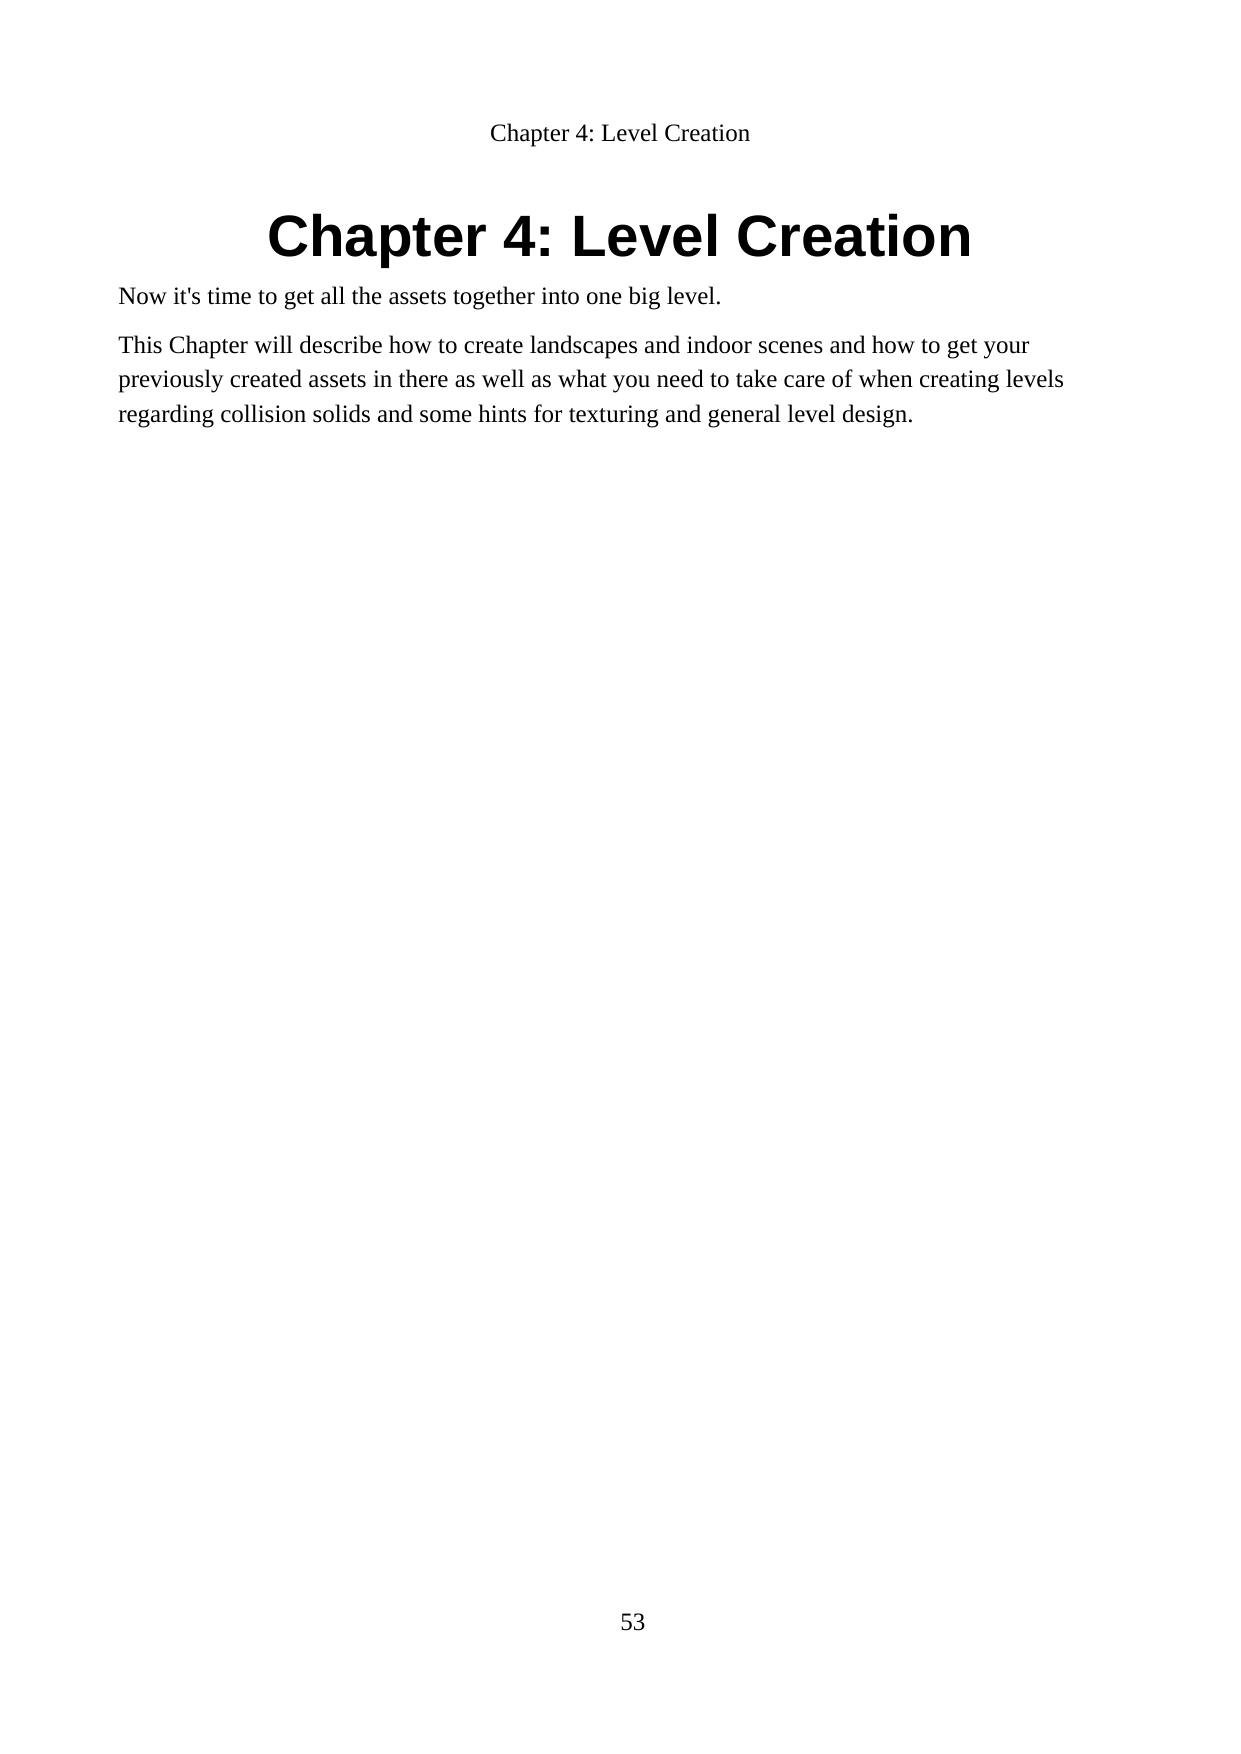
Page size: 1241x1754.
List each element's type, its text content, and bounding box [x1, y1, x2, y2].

subtitle Chapter 4: Level Creation [118, 201, 1122, 268]
text This Chapter will describe how to create landscapes and indoor scenes and how to get your previously created assets in there as well as what you need to take care of when creating levels regarding collision solids and some hints for texturing and general level design. [118, 330, 1122, 428]
text Now it's time to get all the assets together into one big level. [118, 281, 1122, 310]
